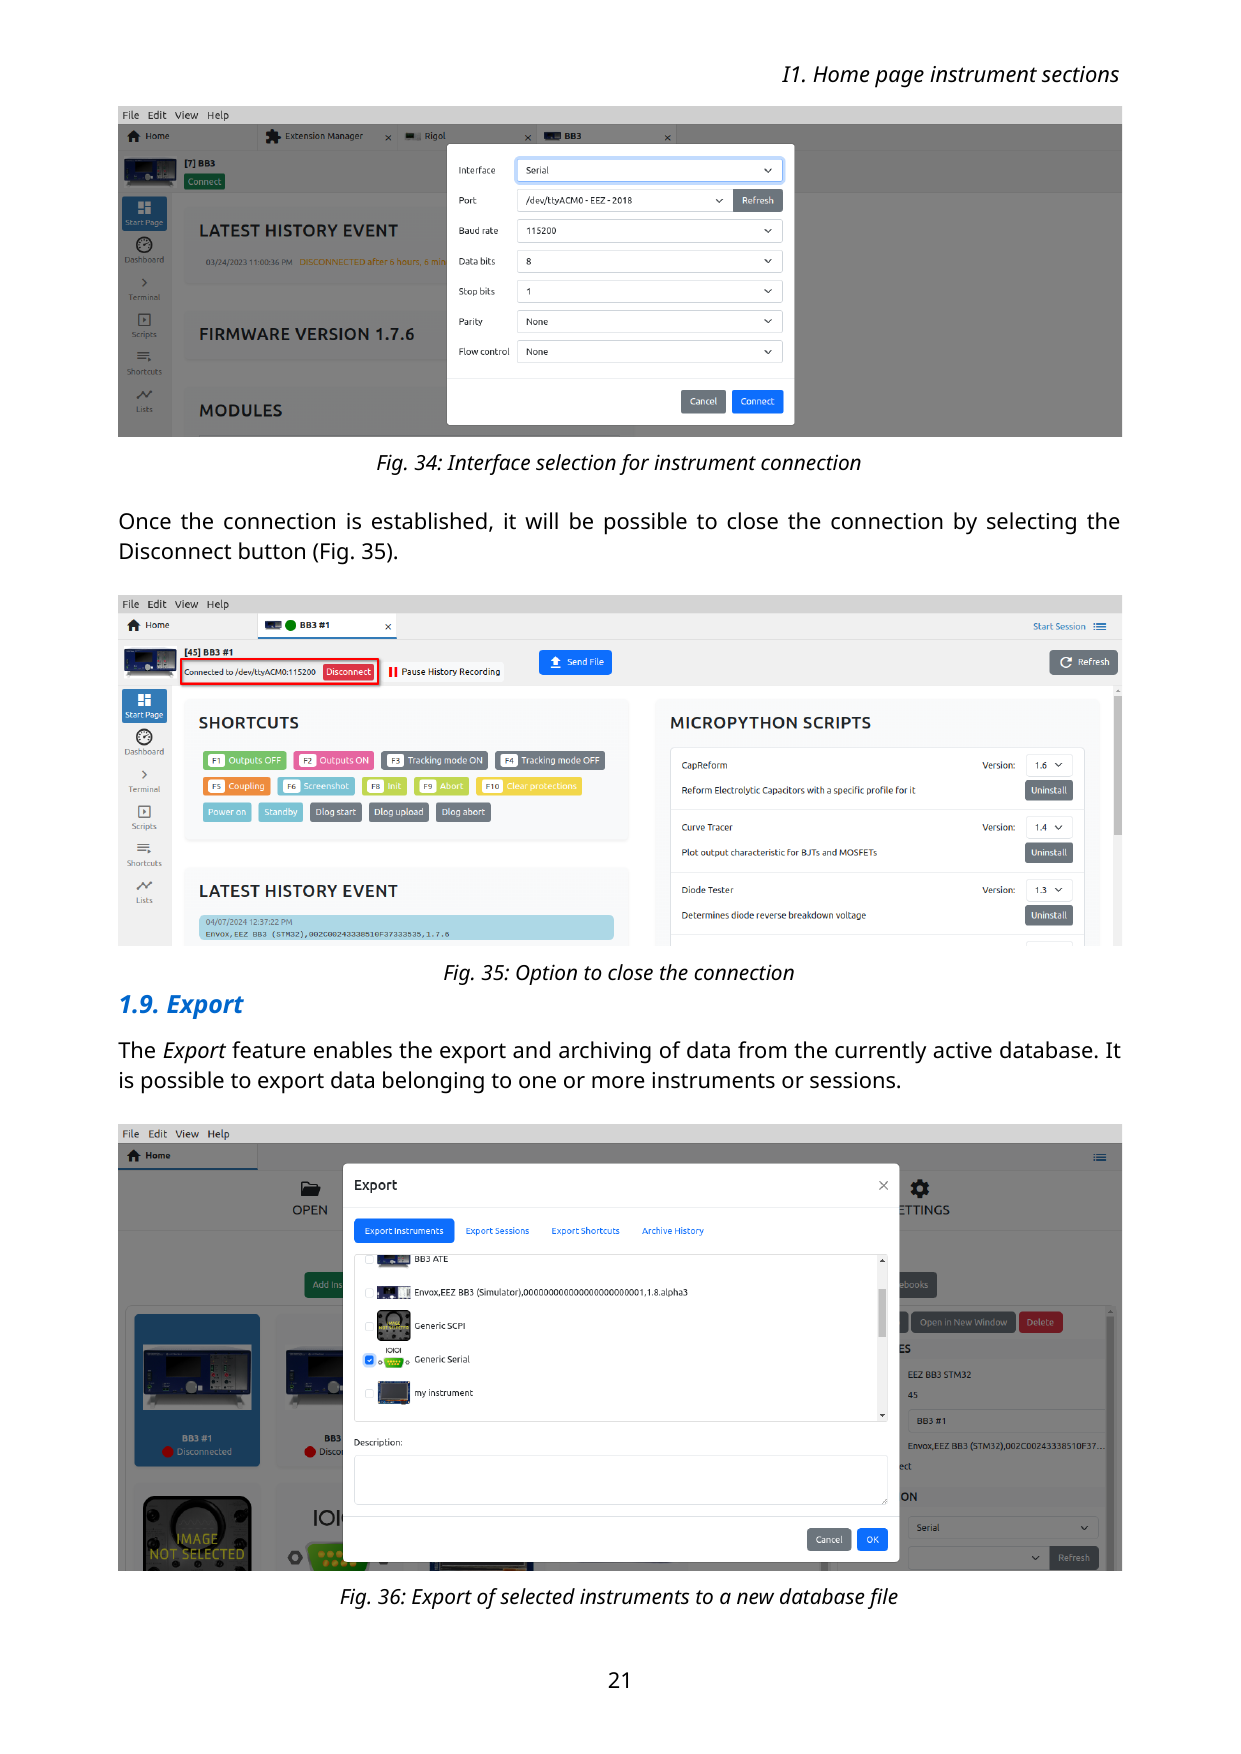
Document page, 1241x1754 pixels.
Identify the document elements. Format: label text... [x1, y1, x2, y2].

picture [118, 106, 1123, 437]
picture [118, 595, 1123, 946]
text The Export feature enables the export and archiving of data from the currently active database. It is possible to export data belonging to one or more instruments or sessions. [118, 1035, 1122, 1095]
text Once the connection is established, it will be possible to close the connection by selecting the Disconnect button (Fig. 35). [118, 506, 1122, 566]
picture [118, 1124, 1123, 1571]
subtitle Export [118, 986, 1122, 1020]
text Fig. 36: Export of selected instruments to a new database file [118, 1571, 1122, 1611]
text Fig. 34: Interface selection for instrument connection [118, 437, 1122, 476]
list Fig. 35: Option to close the connection [118, 946, 1122, 986]
